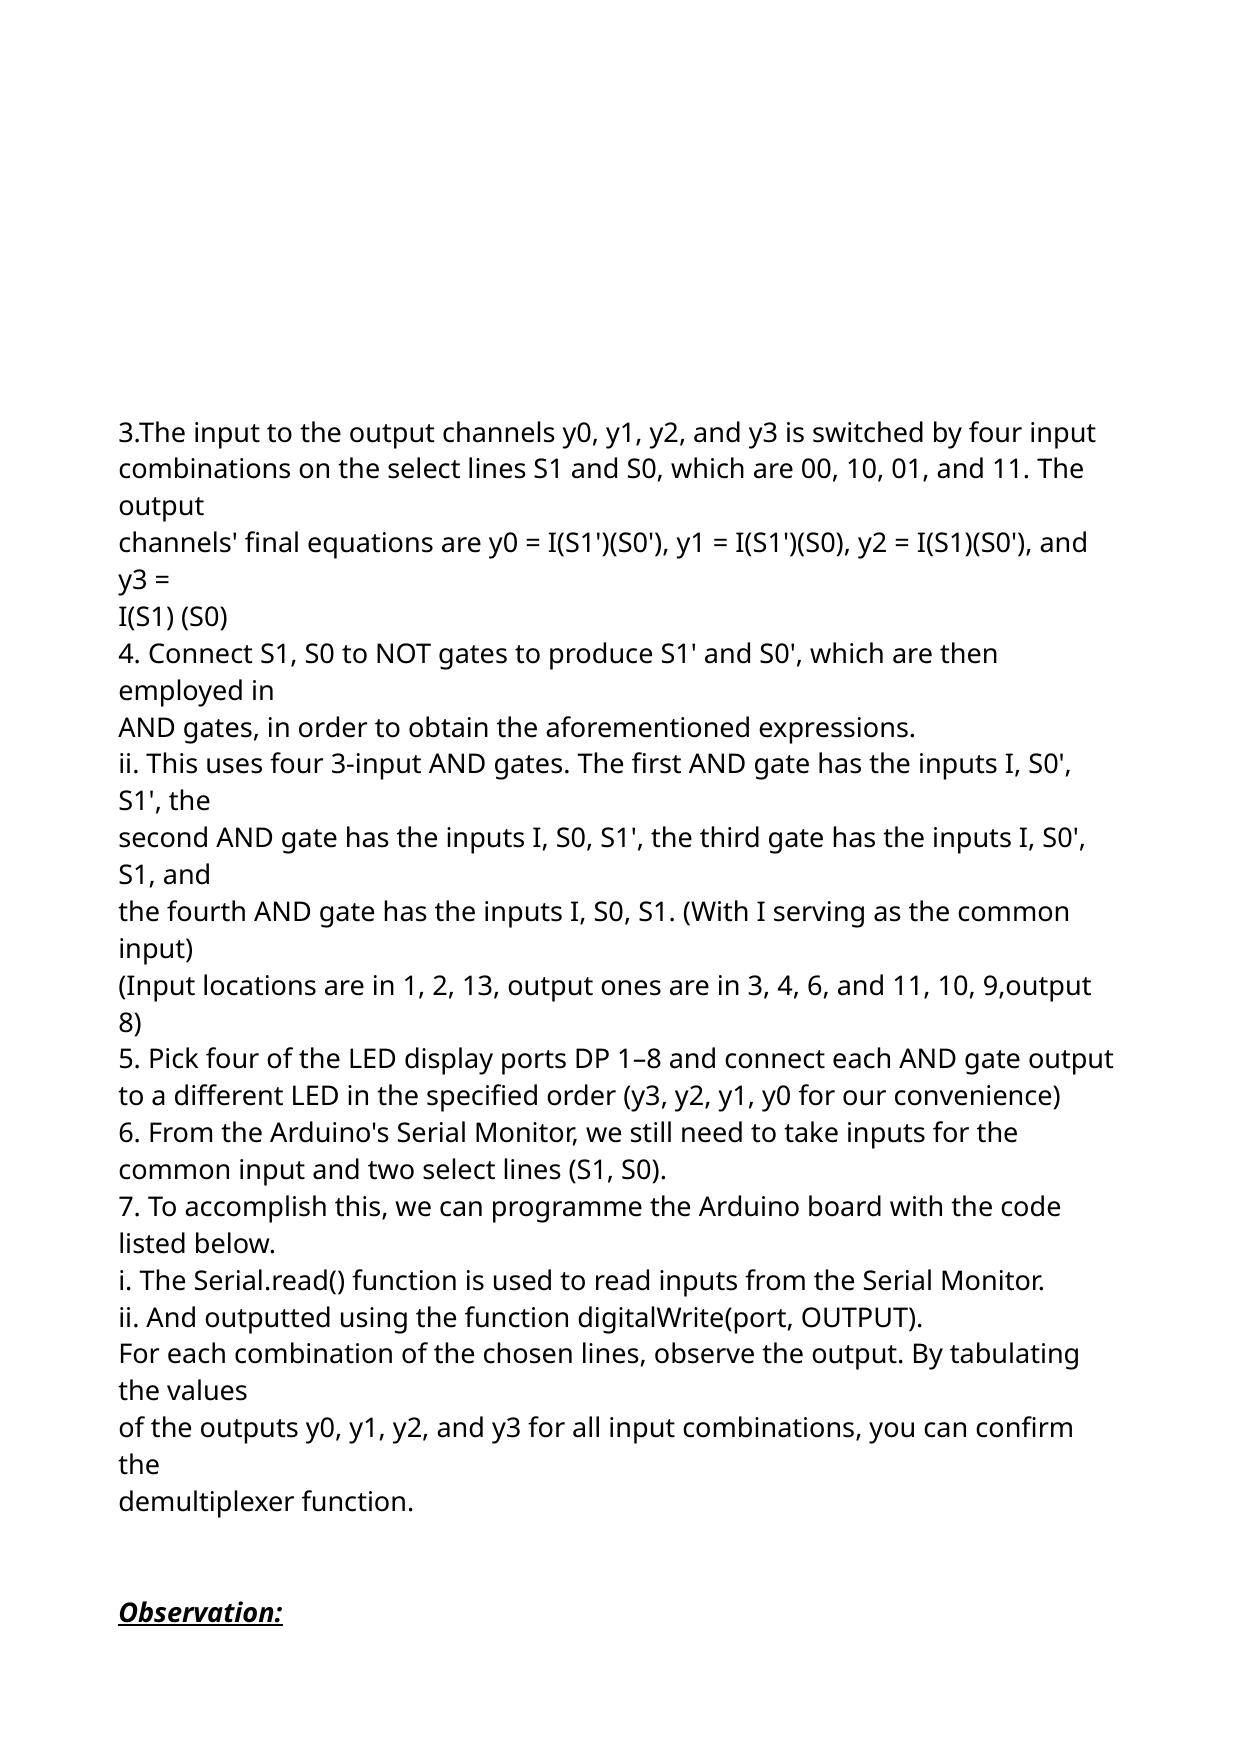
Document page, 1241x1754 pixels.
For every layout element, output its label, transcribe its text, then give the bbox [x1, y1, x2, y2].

text 3.The input to the output channels y0, y1, y2, and y3 is switched by four input [118, 413, 1122, 450]
text For each combination of the chosen lines, observe the output. By tabulating the values [118, 1335, 1122, 1409]
text the fourth AND gate has the inputs I, S0, S1. (With I serving as the common input) [118, 892, 1122, 966]
text demultiplexer function. [118, 1482, 1122, 1519]
text 5. Pick four of the LED display ports DP 1–8 and connect each AND gate output to a different LED in the specified order (y3, y2, y1, y0 for our convenience) [118, 1040, 1122, 1114]
text combinations on the select lines S1 and S0, which are 00, 10, 01, and 11. The output [118, 450, 1122, 524]
text I(S1) (S0) [118, 597, 1122, 634]
text 6. From the Arduino's Serial Monitor, we still need to take inputs for the common input and two select lines (S1, S0). [118, 1114, 1122, 1187]
text AND gates, in order to obtain the aforementioned expressions. [118, 708, 1122, 745]
text 7. To accomplish this, we can programme the Arduino board with the code listed below. [118, 1187, 1122, 1261]
text of the outputs y0, y1, y2, and y3 for all input combinations, you can confirm the [118, 1409, 1122, 1482]
text channels' final equations are y0 = I(S1')(S0'), y1 = I(S1')(S0), y2 = I(S1)(S0'), and y3 = [118, 524, 1122, 597]
text (Input locations are in 1, 2, 13, output ones are in 3, 4, 6, and 11, 10, 9,output 8) [118, 966, 1122, 1040]
text 4. Connect S1, S0 to NOT gates to produce S1' and S0', which are then employed in [118, 634, 1122, 708]
text ii. This uses four 3-input AND gates. The first AND gate has the inputs I, S0', S1', the [118, 745, 1122, 819]
text Observation: [118, 1593, 1122, 1630]
text ii. And outputted using the function digitalWrite(port, OUTPUT). [118, 1298, 1122, 1335]
text second AND gate has the inputs I, S0, S1', the third gate has the inputs I, S0', S1, and [118, 819, 1122, 892]
text i. The Serial.read() function is used to read inputs from the Serial Monitor. [118, 1261, 1122, 1298]
